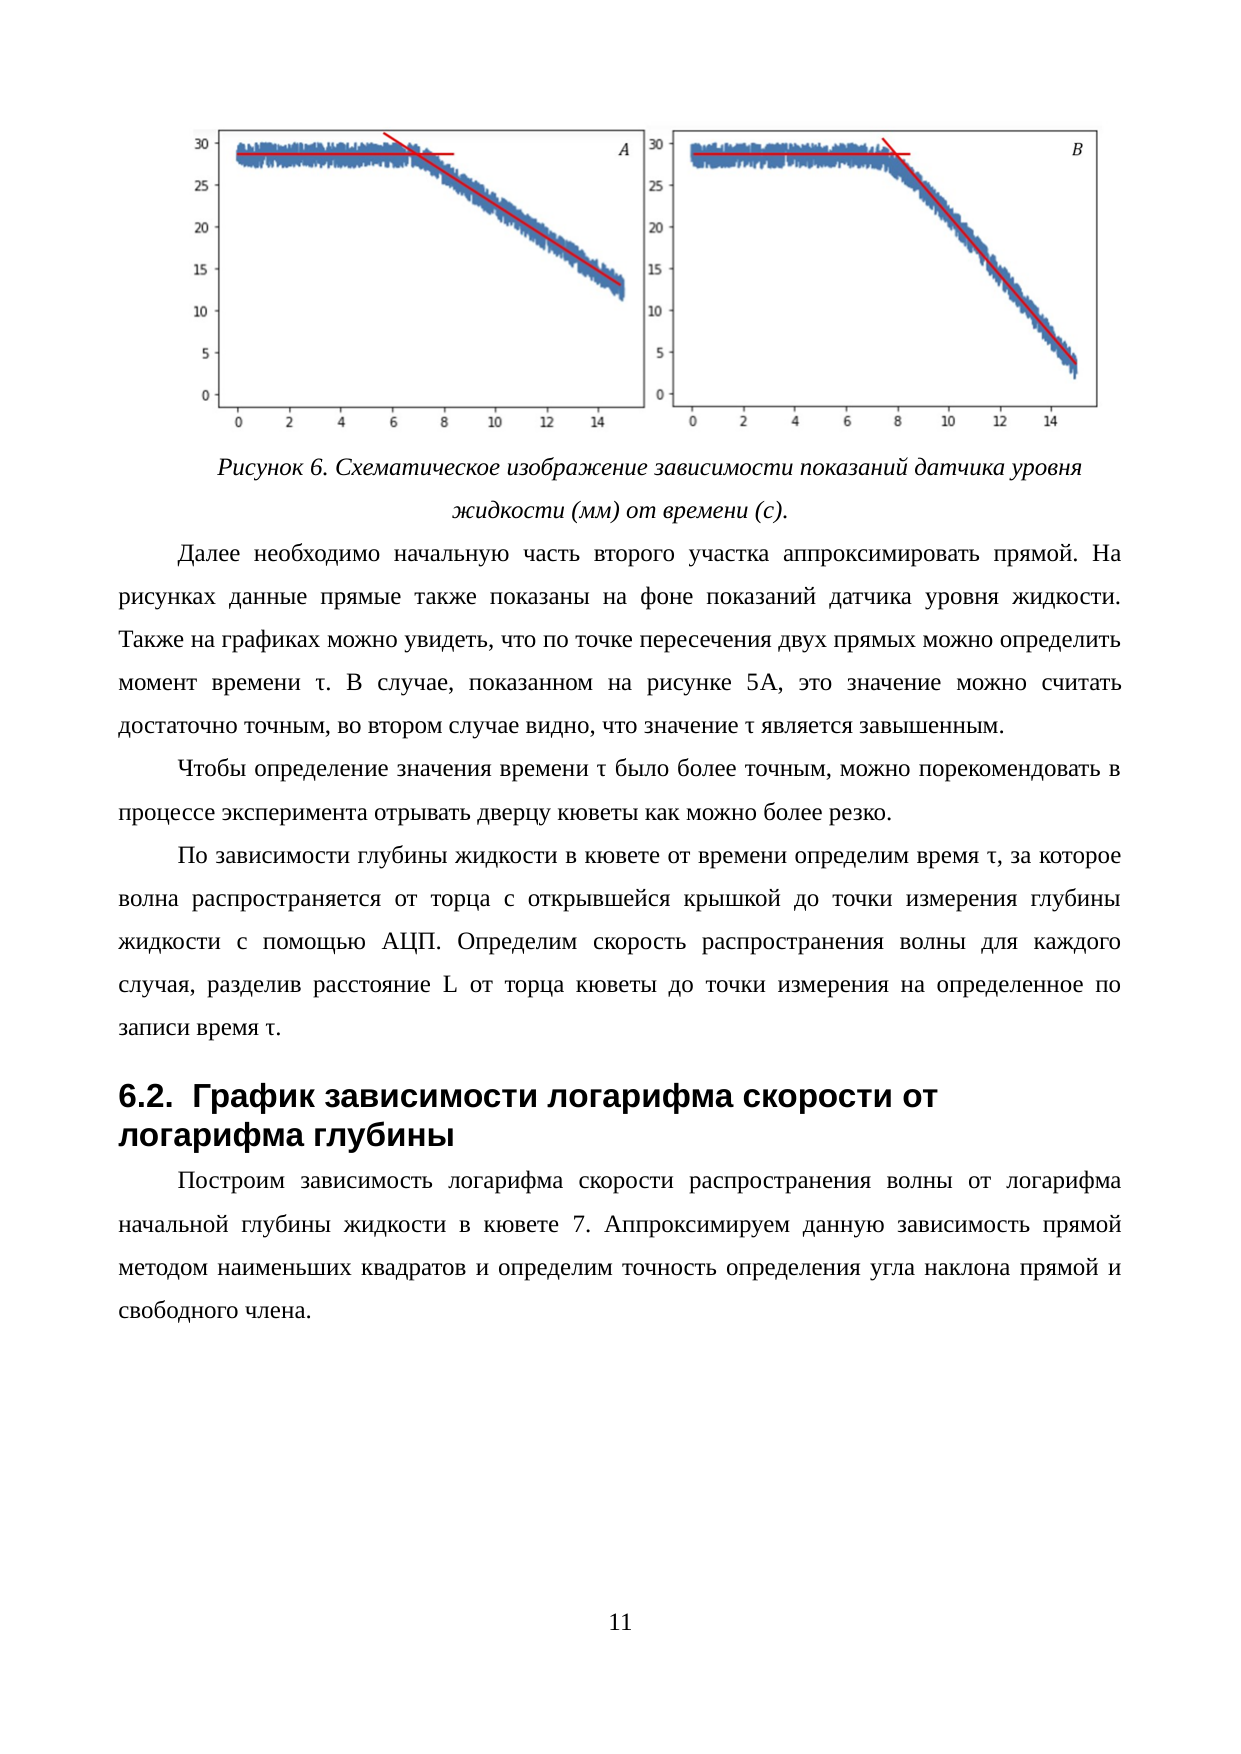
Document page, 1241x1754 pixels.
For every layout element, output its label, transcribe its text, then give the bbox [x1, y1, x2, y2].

subtitle График зависимости логарифма скорости от логарифма глубины [118, 1076, 1122, 1153]
text Рисунок 6. Схематическое изображение зависимости показаний датчика уровня жидкости (мм) от времени (с). [118, 452, 1122, 523]
picture [188, 118, 1111, 438]
text Построим зависимость логарифма скорости распространения волны от логарифма начальной глубины жидкости в кювете 7. Аппроксимируем данную зависимость прямой методом наименьших квадратов и определим точность определения угла наклона прямой и свободного члена. [118, 1166, 1122, 1324]
text Чтобы определение значения времени τ было более точным, можно порекомендовать в процессе эксперимента отрывать дверцу кюветы как можно более резко. [118, 753, 1122, 825]
text Далее необходимо начальную часть второго участка аппроксимировать прямой. На рисунках данные прямые также показаны на фоне показаний датчика уровня жидкости. Также на графиках можно увидеть, что по точке пересечения двух прямых можно определить момент времени τ. В случае, показанном на рисунке 5A, это значение можно считать достаточно точным, во втором случае видно, что значение τ является завышенным. [118, 538, 1122, 739]
text По зависимости глубины жидкости в кювете от времени определим время τ, за которое волна распространяется от торца с открывшейся крышкой до точки измерения глубины жидкости с помощью АЦП. Определим скорость распространения волны для каждого случая, разделив расстояние L от торца кюветы до точки измерения на определенное по записи время τ. [118, 840, 1122, 1041]
